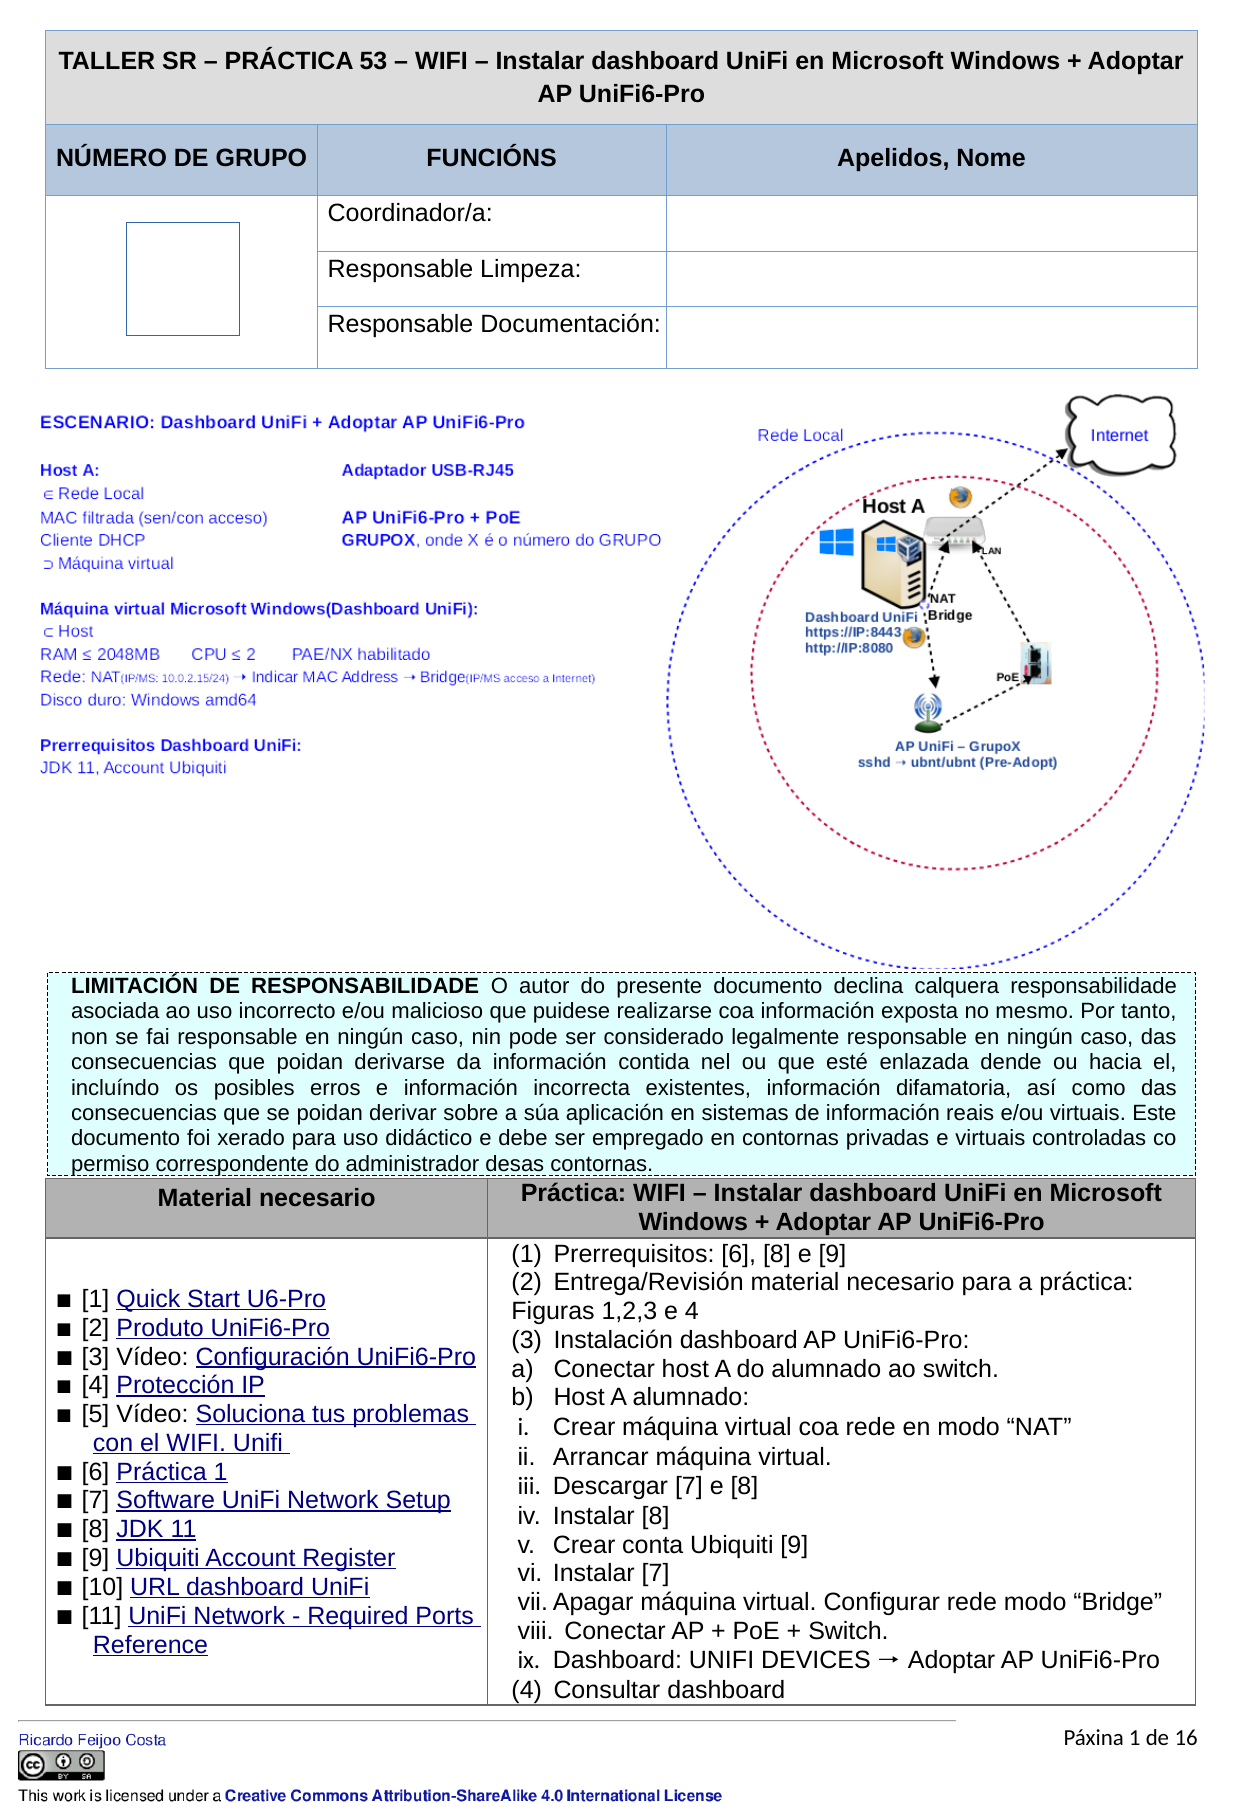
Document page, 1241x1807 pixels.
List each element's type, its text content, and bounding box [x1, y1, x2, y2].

table_header Práctica: WIFI – Instalar dashboard UniFi en Microsoft Windows + Adoptar AP UniFi6-Pro [488, 1179, 1195, 1237]
table_header Material necesario [46, 1179, 487, 1237]
table_cell Prerrequisitos: [6], [8] e [9] Entrega/Revisión material necesario para a práctica: Figuras 1,2,3 e 4 Instalación dashboard AP UniFi6-Pro: Conectar host A do alumnado ao switch. Host A alumnado: Crear máquina virtual coa rede en modo “NAT” Arrancar máquina virtual. Descargar [7] e [8] Instalar [8] Crear conta Ubiquiti [9] Instalar [7] Apagar máquina virtual. Configurar rede modo “Bridge” Conectar AP + PoE + Switch. Dashboard: UNIFI DEVICES 🠒 Adoptar AP UniFi6-Pro Consultar dashboard [488, 1239, 1195, 1704]
table_header TALLER SR – PRÁCTICA 53 – WIFI – Instalar dashboard UniFi en Microsoft Windows + Adoptar AP UniFi6-Pro [46, 31, 1197, 124]
table_cell [46, 196, 317, 368]
table_cell Apelidos, Nome [667, 125, 1197, 195]
table_cell [667, 252, 1197, 306]
table_cell [667, 196, 1197, 251]
table_cell Responsable Documentación: [318, 307, 666, 368]
table_cell FUNCIÓNS [318, 125, 666, 195]
picture [8, 1715, 957, 1806]
table_cell [667, 307, 1197, 368]
table_cell Coordinador/a: [318, 196, 666, 251]
table_cell Responsable Limpeza: [318, 252, 666, 306]
table_cell [1] Quick Start U6-Pro [2] Produto UniFi6-Pro [3] Vídeo: Configuración UniFi6-Pro [4] Protección IP [5] Vídeo: Soluciona tus problemas con el WIFI. Unifi [6] Práctica 1 [7] Software UniFi Network Setup [8] JDK 11 [9] Ubiquiti Account Register [10] URL dashboard UniFi [11] UniFi Network - Required Ports Reference [46, 1239, 487, 1704]
picture [40, 388, 1205, 969]
table_cell NÚMERO DE GRUPO [46, 125, 317, 195]
